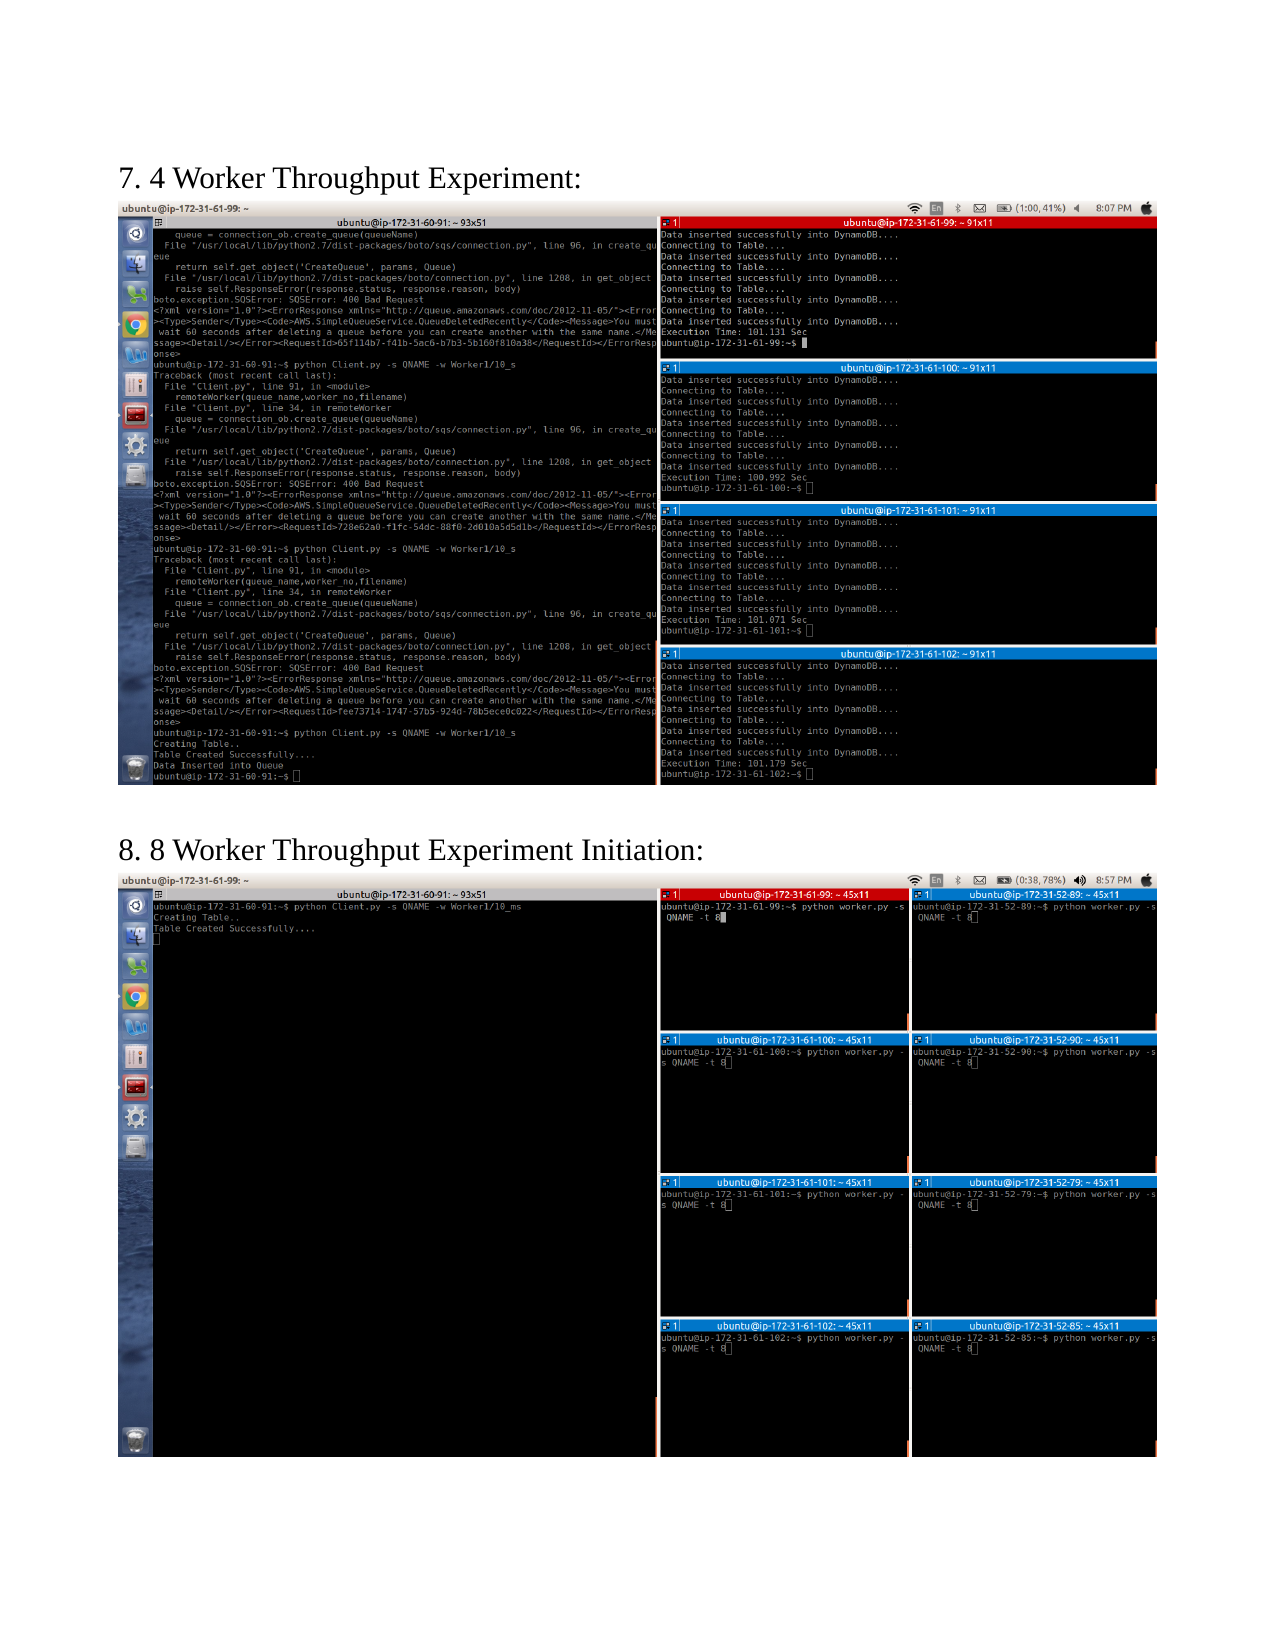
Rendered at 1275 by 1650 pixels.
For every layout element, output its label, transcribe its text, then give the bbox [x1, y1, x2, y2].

picture [118, 200, 1157, 785]
text 8. 8 Worker Throughput Experiment Initiation: [118, 831, 1157, 867]
text 7. 4 Worker Throughput Experiment: [118, 159, 1157, 195]
picture [118, 872, 1157, 1457]
